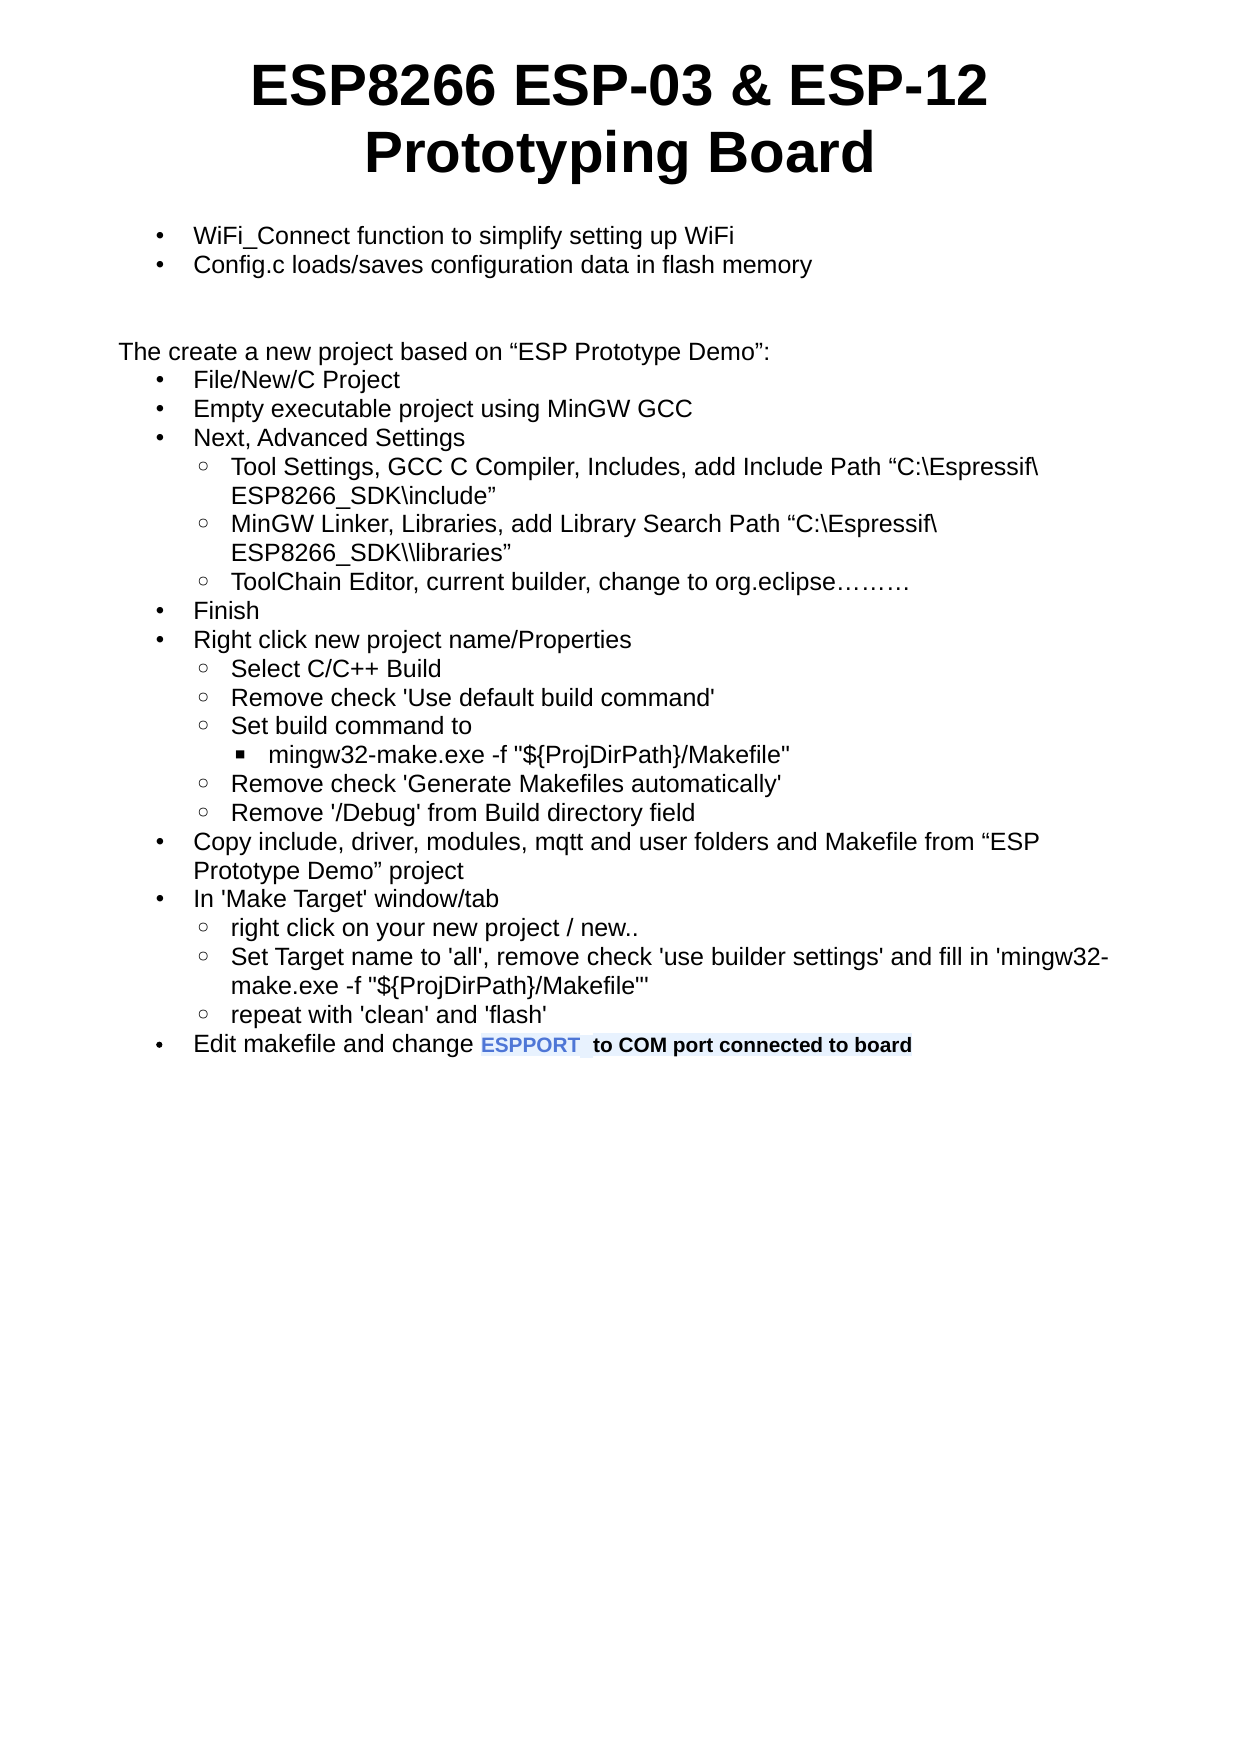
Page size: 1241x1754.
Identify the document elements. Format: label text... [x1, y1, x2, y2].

list Set Target name to 'all', remove check 'use builder settings' and fill in 'mingw32-make.exe -f "${ProjDirPath}/Makefile"' [193, 942, 1122, 1000]
list Tool Settings, GCC C Compiler, Includes, add Include Path “C:\Espressif\ESP8266_SDK\include” [193, 452, 1122, 509]
text The create a new project based on “ESP Prototype Demo”: [118, 337, 1122, 365]
list MinGW Linker, Libraries, add Library Search Path “C:\Espressif\ESP8266_SDK\\libraries” [193, 509, 1122, 567]
list In 'Make Target' window/tab [156, 884, 1122, 913]
list WiFi_Connect function to simplify setting up WiFi [156, 221, 1122, 250]
list Empty executable project using MinGW GCC [156, 394, 1122, 423]
list Finish [156, 596, 1122, 625]
list mingw32-make.exe -f "${ProjDirPath}/Makefile" [231, 740, 1122, 769]
list Remove check 'Use default build command' [193, 682, 1122, 711]
list Config.c loads/saves configuration data in flash memory [156, 250, 1122, 279]
list right click on your new project / new.. [193, 913, 1122, 942]
list File/New/C Project [156, 365, 1122, 394]
list Set build command to [193, 711, 1122, 740]
list Remove '/Debug' from Build directory field [193, 798, 1122, 827]
list Next, Advanced Settings [156, 423, 1122, 452]
list Copy include, driver, modules, mqtt and user folders and Makefile from “ESP Prototype Demo” project [156, 827, 1122, 884]
list Remove check 'Generate Makefiles automatically' [193, 769, 1122, 798]
list Edit makefile and change ESPPORT to COM port connected to board [156, 1028, 1122, 1058]
list Right click new project name/Properties [156, 625, 1122, 654]
list repeat with 'clean' and 'flash' [193, 1000, 1122, 1028]
list Select C/C++ Build [193, 654, 1122, 682]
list ToolChain Editor, current builder, change to org.eclipse……… [193, 567, 1122, 596]
